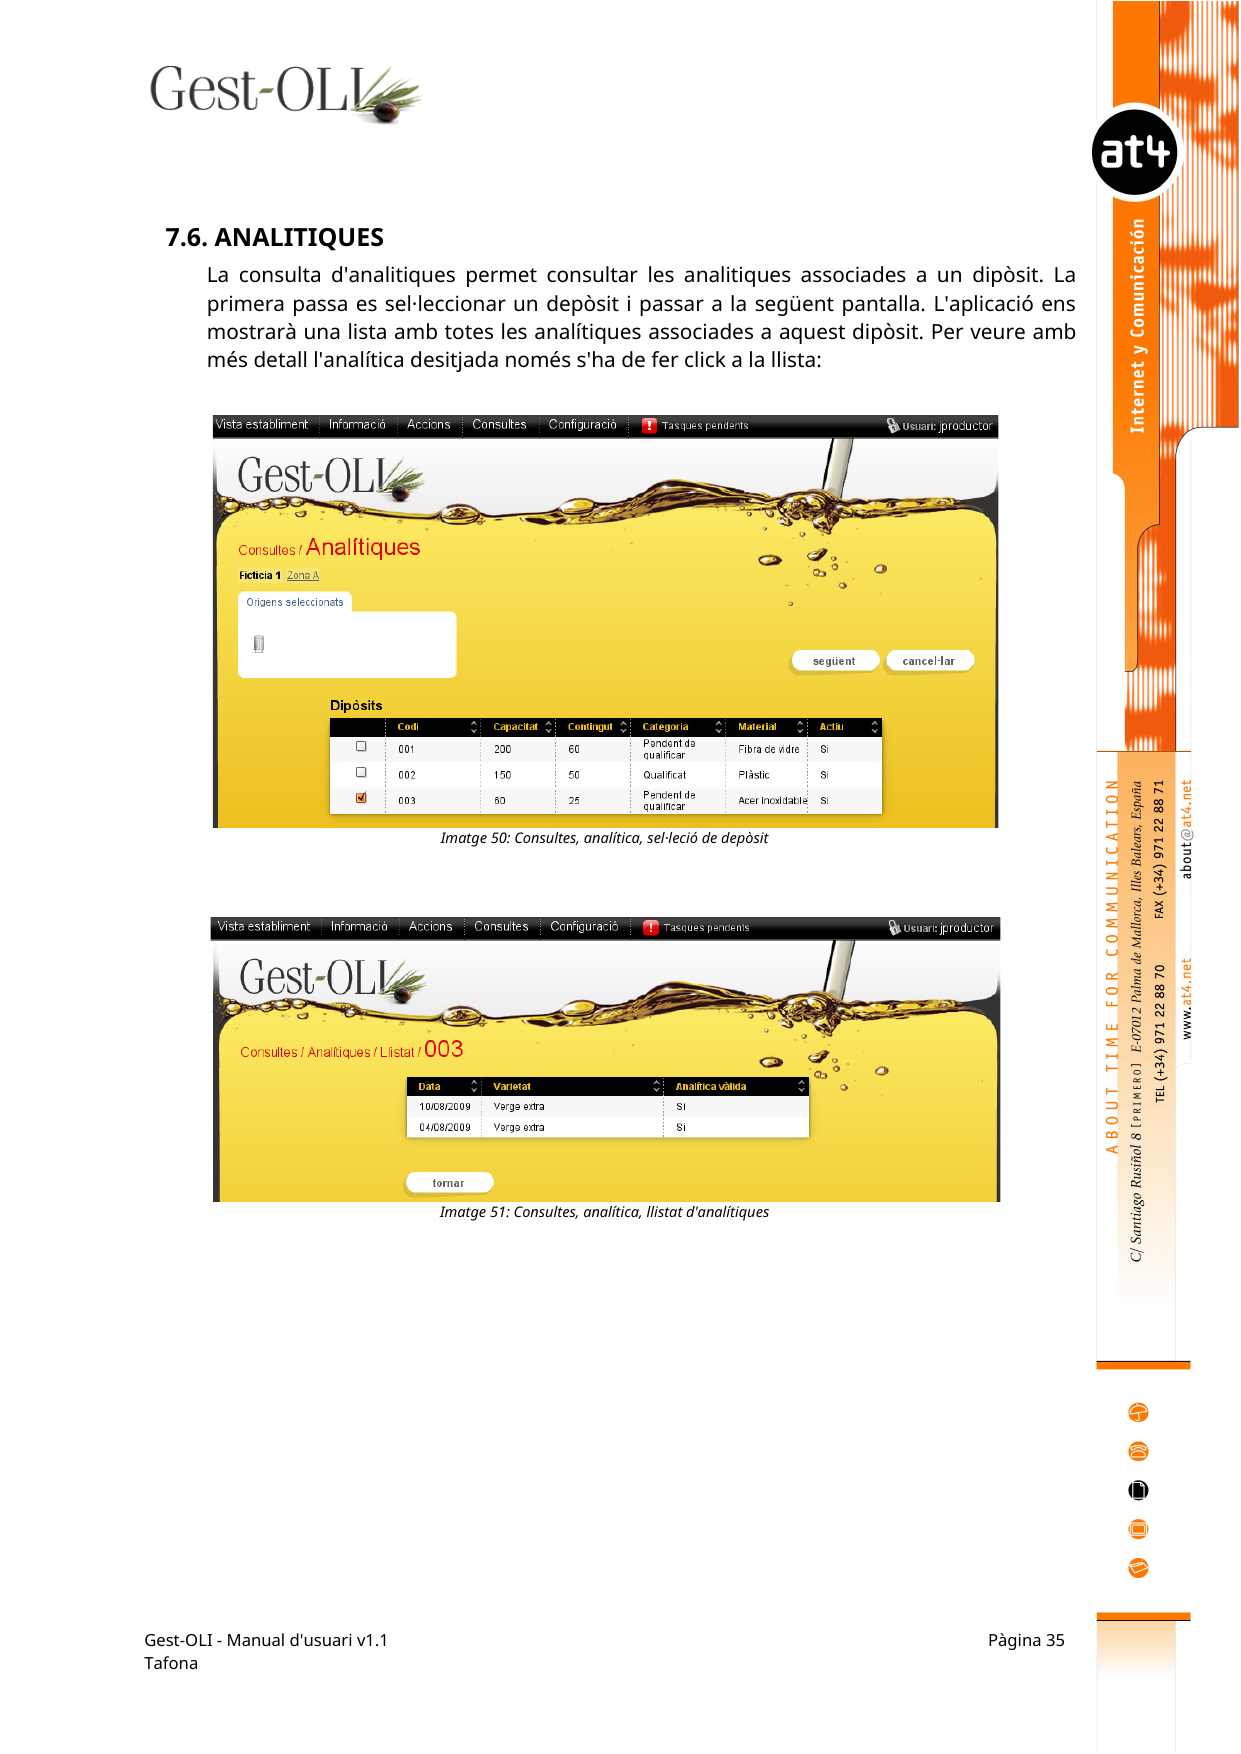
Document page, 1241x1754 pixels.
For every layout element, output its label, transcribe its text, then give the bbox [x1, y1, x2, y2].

picture [212, 415, 999, 828]
text Imatge 50: Consultes, analítica, sel·leció de depòsit [213, 828, 998, 847]
picture [210, 917, 1001, 1202]
subtitle 7.6. ANALITIQUES [133, 220, 1078, 254]
text La consulta d'analitiques permet consultar les analitiques associades a un dipòsit. La primera passa es sel·leccionar un depòsit i passar a la següent pantalla. L'aplicació ens mostrarà una lista amb totes les analítiques associades a aquest dipòsit. Per veure amb més detall l'analítica desitjada només s'ha de fer click a la llista: [207, 260, 1078, 374]
picture [149, 66, 423, 126]
picture [1085, 1, 1239, 1753]
text Imatge 51: Consultes, analítica, llistat d'analítiques [210, 1202, 1000, 1222]
